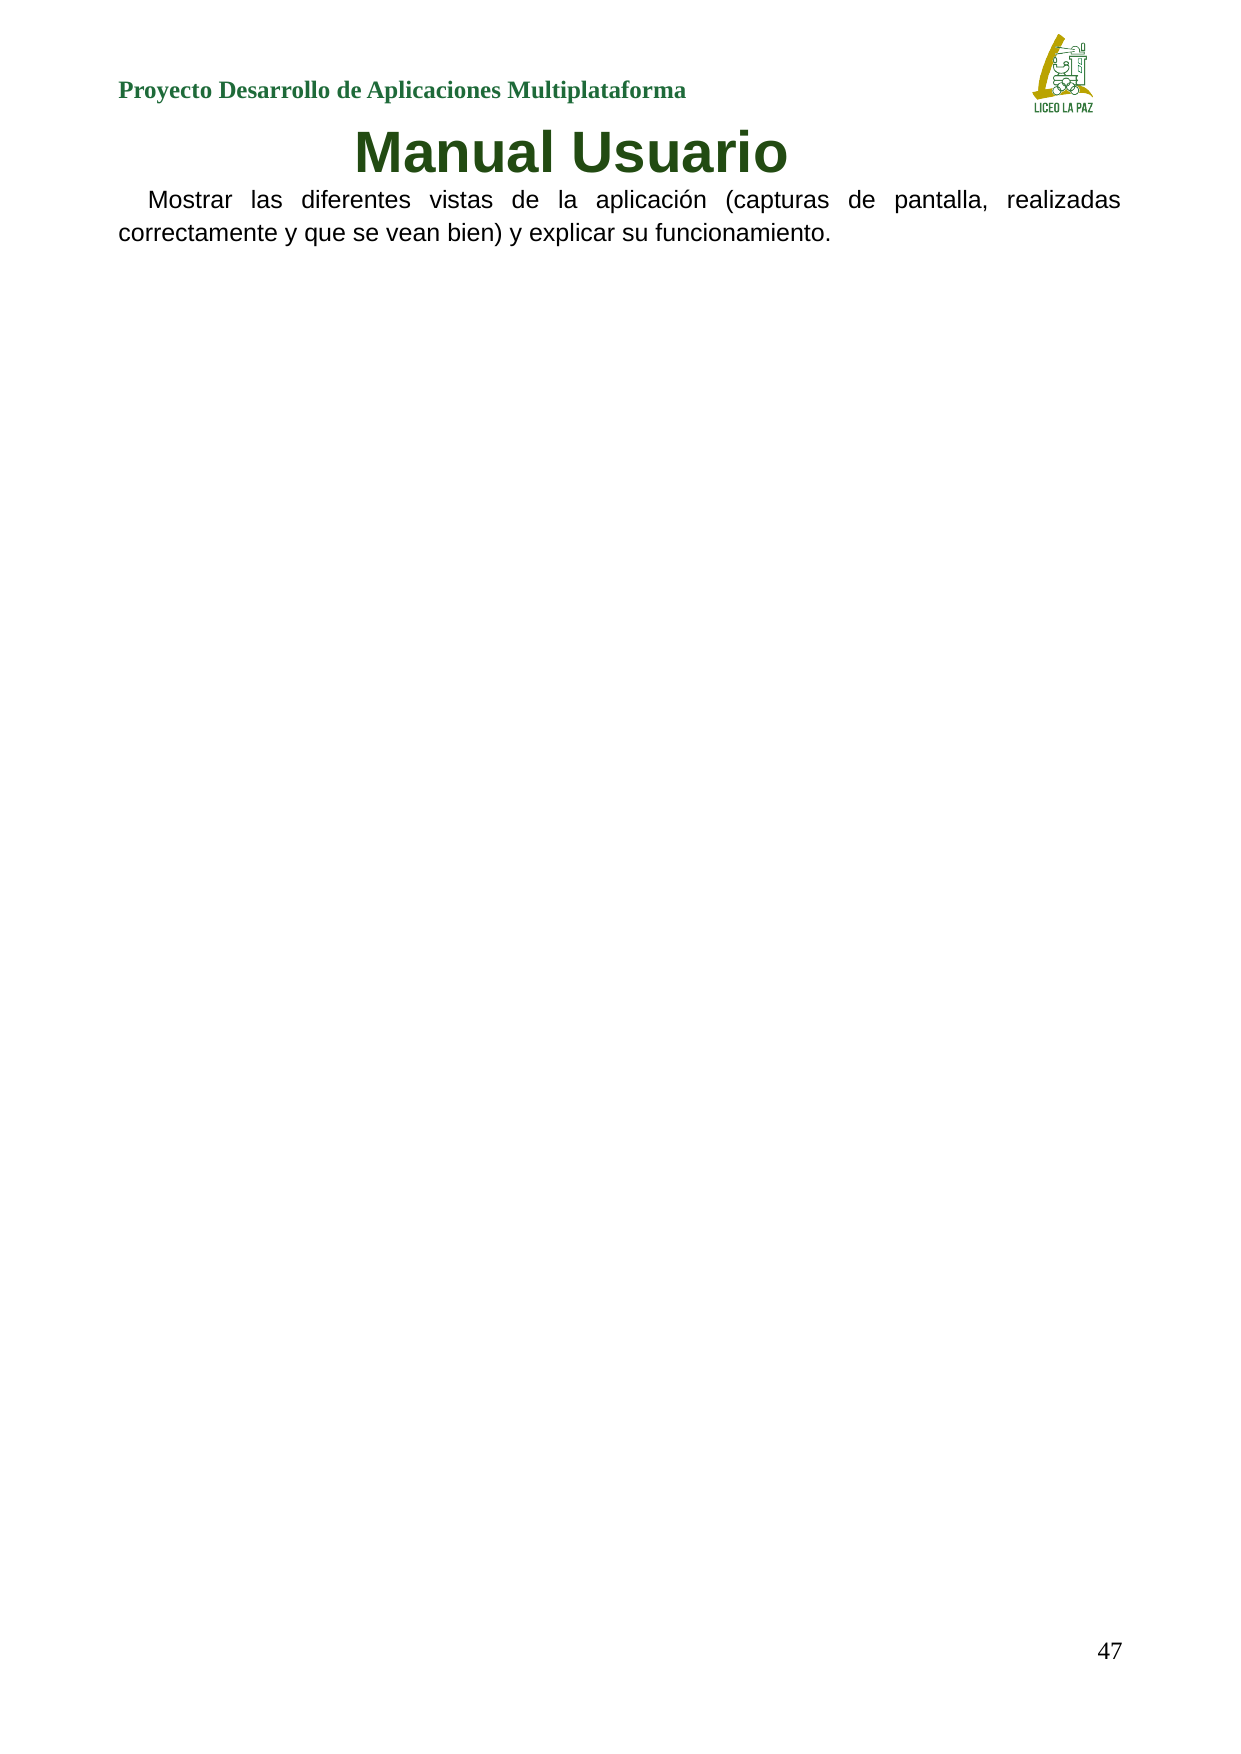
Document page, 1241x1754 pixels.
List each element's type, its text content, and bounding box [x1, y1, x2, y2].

picture [1025, 26, 1100, 121]
text Mostrar las diferentes vistas de la aplicación (capturas de pantalla, realizadas correctamente y que se vean bien) y explicar su funcionamiento. [118, 185, 1122, 247]
subtitle Manual Usuario [118, 118, 1122, 185]
